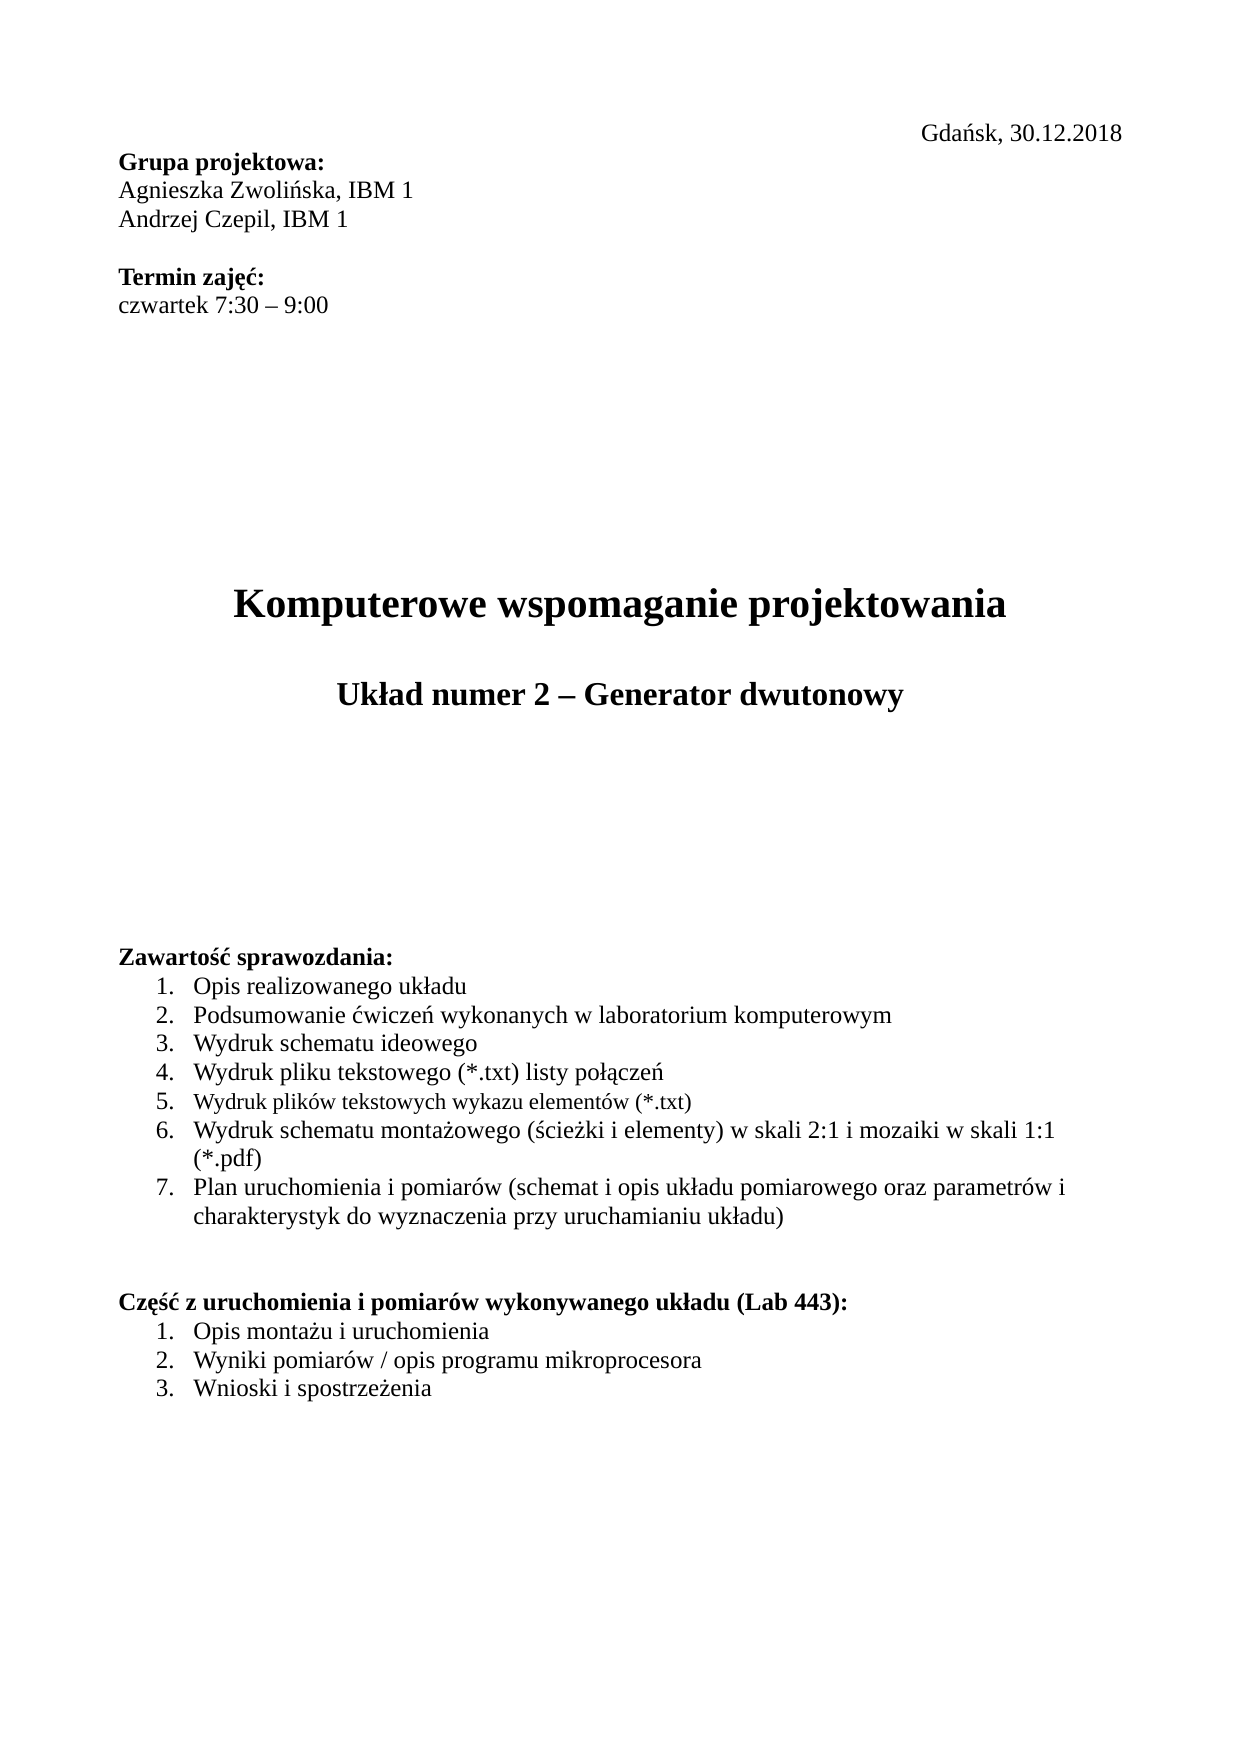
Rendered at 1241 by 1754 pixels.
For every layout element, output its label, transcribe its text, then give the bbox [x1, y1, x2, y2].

text Komputerowe wspomaganie projektowania [118, 578, 1122, 626]
text Część z uruchomienia i pomiarów wykonywanego układu (Lab 443): [118, 1287, 1122, 1316]
list Wyniki pomiarów / opis programu mikroprocesora [156, 1345, 1122, 1373]
list Podsumowanie ćwiczeń wykonanych w laboratorium komputerowym [156, 1000, 1122, 1028]
list Wydruk schematu ideowego [156, 1028, 1122, 1057]
text czwartek 7:30 – 9:00 [118, 291, 1122, 319]
text Andrzej Czepil, IBM 1 [118, 204, 1122, 233]
list Wydruk plików tekstowych wykazu elementów (*.txt) [156, 1086, 1122, 1115]
list Opis realizowanego układu [156, 971, 1122, 1000]
list Wydruk pliku tekstowego (*.txt) listy połączeń [156, 1057, 1122, 1086]
list Wnioski i spostrzeżenia [156, 1373, 1122, 1402]
list Opis montażu i uruchomienia [156, 1316, 1122, 1345]
list Plan uruchomienia i pomiarów (schemat i opis układu pomiarowego oraz parametrów i charakterystyk do wyznaczenia przy uruchamianiu układu) [156, 1172, 1122, 1230]
text Układ numer 2 – Generator dwutonowy [118, 674, 1122, 712]
text Gdańsk, 30.12.2018 [118, 118, 1122, 147]
list Wydruk schematu montażowego (ścieżki i elementy) w skali 2:1 i mozaiki w skali 1:1 (*.pdf) [156, 1115, 1122, 1172]
text Termin zajęć: [118, 262, 1122, 291]
text Zawartość sprawozdania: [118, 942, 1122, 971]
text Grupa projektowa: [118, 147, 1122, 176]
text Agnieszka Zwolińska, IBM 1 [118, 176, 1122, 204]
